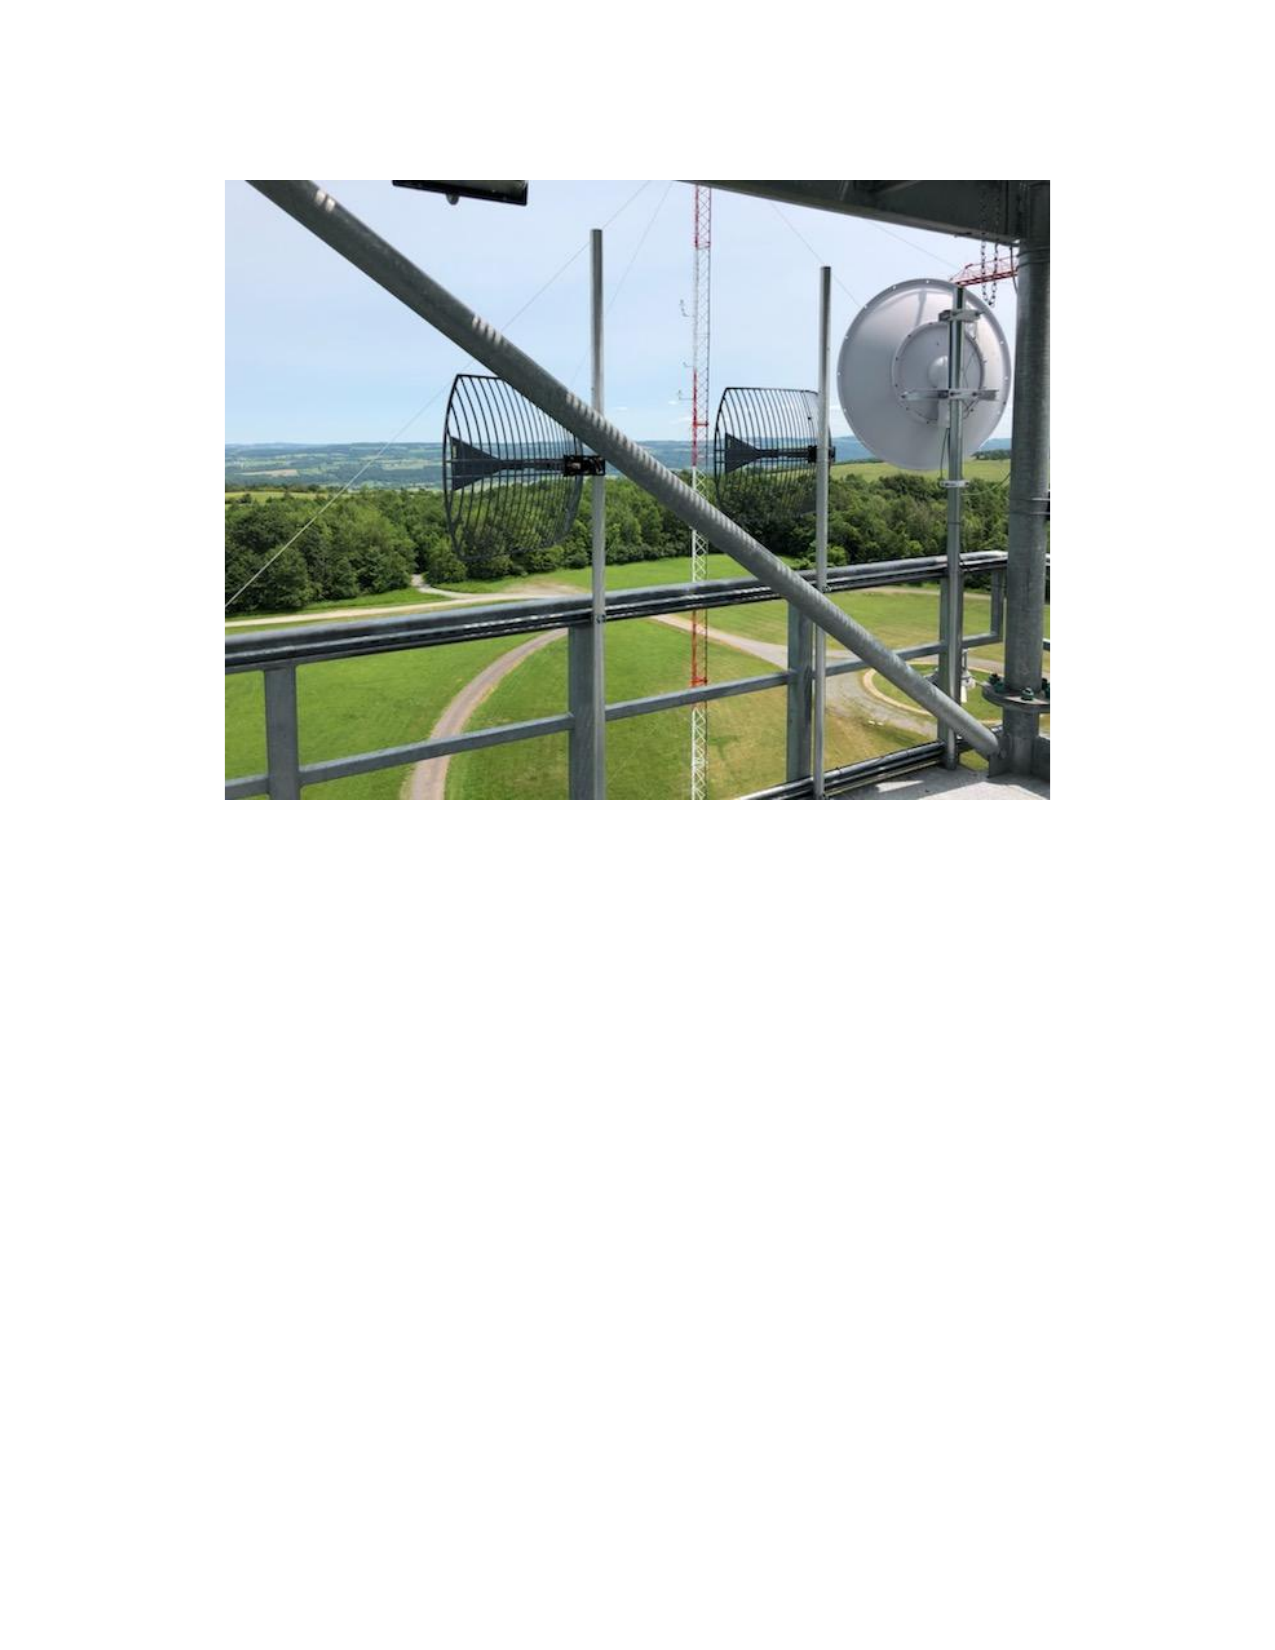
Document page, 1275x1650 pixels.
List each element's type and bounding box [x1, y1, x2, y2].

picture [224, 180, 1051, 800]
